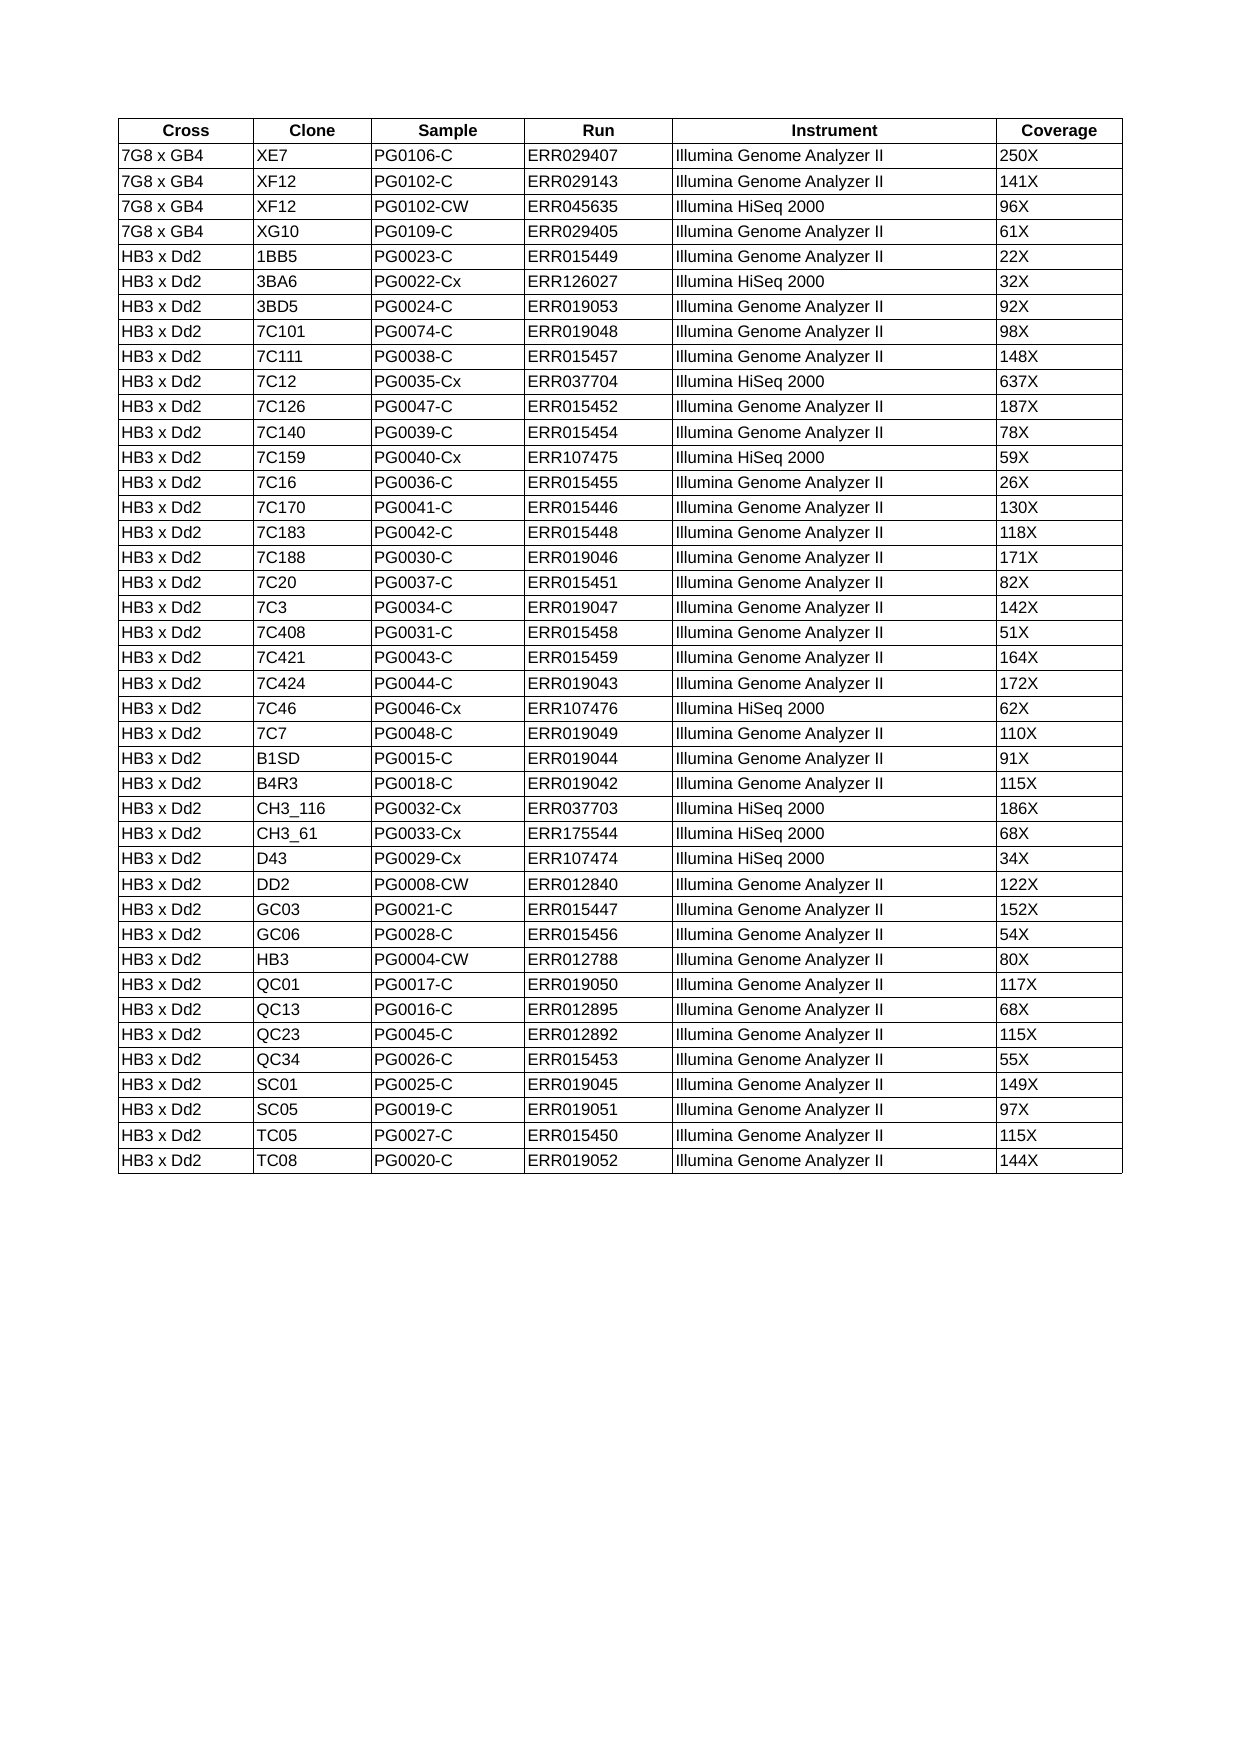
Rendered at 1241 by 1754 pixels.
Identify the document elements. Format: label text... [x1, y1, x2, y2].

table_cell QC13 [254, 998, 371, 1022]
table_cell 118X [997, 521, 1122, 545]
table_cell 26X [997, 471, 1122, 495]
table_cell ERR012892 [525, 1023, 672, 1047]
table_cell Illumina Genome Analyzer II [673, 722, 996, 746]
table_cell ERR015447 [525, 897, 672, 921]
table_cell HB3 x Dd2 [119, 496, 253, 520]
table_cell SC01 [254, 1073, 371, 1097]
table_cell ERR126027 [525, 270, 672, 294]
table_cell Illumina Genome Analyzer II [673, 345, 996, 369]
table_cell PG0018-C [372, 772, 524, 796]
table_cell PG0074-C [372, 320, 524, 344]
table_cell Illumina Genome Analyzer II [673, 772, 996, 796]
table_cell PG0106-C [372, 144, 524, 168]
table_cell ERR015459 [525, 646, 672, 670]
table_cell HB3 x Dd2 [119, 1149, 253, 1172]
table_cell ERR019051 [525, 1098, 672, 1122]
table_cell PG0034-C [372, 596, 524, 620]
table_cell HB3 x Dd2 [119, 596, 253, 620]
table_cell HB3 [254, 948, 371, 972]
table_cell 117X [997, 973, 1122, 997]
table_cell QC23 [254, 1023, 371, 1047]
table_cell HB3 x Dd2 [119, 245, 253, 269]
table_cell Illumina HiSeq 2000 [673, 446, 996, 469]
table_cell GC03 [254, 897, 371, 921]
table_cell 7C126 [254, 395, 371, 419]
table_cell 51X [997, 621, 1122, 645]
table_cell TC05 [254, 1123, 371, 1147]
table_cell ERR015456 [525, 922, 672, 947]
table_cell ERR175544 [525, 822, 672, 846]
table_cell 68X [997, 998, 1122, 1022]
table_cell PG0019-C [372, 1098, 524, 1122]
table_cell PG0032-Cx [372, 797, 524, 821]
table_cell ERR019048 [525, 320, 672, 344]
table_cell 164X [997, 646, 1122, 670]
table_cell HB3 x Dd2 [119, 446, 253, 469]
table_cell ERR015448 [525, 521, 672, 545]
table_cell HB3 x Dd2 [119, 822, 253, 846]
table_cell HB3 x Dd2 [119, 671, 253, 696]
table_cell Illumina Genome Analyzer II [673, 245, 996, 269]
table_cell 7G8 x GB4 [119, 144, 253, 168]
table_cell Illumina Genome Analyzer II [673, 220, 996, 244]
table_cell 7G8 x GB4 [119, 195, 253, 218]
table_cell GC06 [254, 922, 371, 947]
table_cell PG0102-C [372, 169, 524, 193]
table_cell 7C111 [254, 345, 371, 369]
table_cell Illumina Genome Analyzer II [673, 295, 996, 319]
table_cell HB3 x Dd2 [119, 370, 253, 394]
table_cell HB3 x Dd2 [119, 571, 253, 595]
table_cell 22X [997, 245, 1122, 269]
table_cell HB3 x Dd2 [119, 1048, 253, 1072]
table_cell 141X [997, 169, 1122, 193]
table_cell Illumina Genome Analyzer II [673, 144, 996, 168]
table_cell 98X [997, 320, 1122, 344]
table_cell PG0021-C [372, 897, 524, 921]
table_cell ERR107475 [525, 446, 672, 469]
table_cell ERR019050 [525, 973, 672, 997]
table_cell 62X [997, 697, 1122, 721]
table_header Coverage [997, 119, 1122, 143]
table_cell ERR107474 [525, 847, 672, 871]
table_cell Illumina Genome Analyzer II [673, 646, 996, 670]
table_cell CH3_61 [254, 822, 371, 846]
table_cell PG0026-C [372, 1048, 524, 1072]
table_cell PG0102-CW [372, 195, 524, 218]
table_cell PG0041-C [372, 496, 524, 520]
table_cell HB3 x Dd2 [119, 270, 253, 294]
table_cell PG0025-C [372, 1073, 524, 1097]
table_cell HB3 x Dd2 [119, 1098, 253, 1122]
table_cell PG0008-CW [372, 872, 524, 896]
table_cell Illumina HiSeq 2000 [673, 370, 996, 394]
table_cell 152X [997, 897, 1122, 921]
table_cell QC01 [254, 973, 371, 997]
table_cell 7C188 [254, 546, 371, 570]
table_cell 115X [997, 1123, 1122, 1147]
table_cell ERR037704 [525, 370, 672, 394]
table_cell PG0022-Cx [372, 270, 524, 294]
table_cell ERR015446 [525, 496, 672, 520]
table_header Run [525, 119, 672, 143]
table_cell 148X [997, 345, 1122, 369]
table_cell Illumina Genome Analyzer II [673, 1023, 996, 1047]
table_cell 250X [997, 144, 1122, 168]
table_cell Illumina Genome Analyzer II [673, 621, 996, 645]
table_cell 96X [997, 195, 1122, 218]
table_cell HB3 x Dd2 [119, 897, 253, 921]
table_cell 82X [997, 571, 1122, 595]
table_cell HB3 x Dd2 [119, 621, 253, 645]
table_cell 637X [997, 370, 1122, 394]
table_cell ERR029405 [525, 220, 672, 244]
table_cell 61X [997, 220, 1122, 244]
table_cell HB3 x Dd2 [119, 697, 253, 721]
table_cell PG0029-Cx [372, 847, 524, 871]
table_cell PG0039-C [372, 420, 524, 444]
table_cell ERR029143 [525, 169, 672, 193]
table_cell DD2 [254, 872, 371, 896]
table_cell Illumina Genome Analyzer II [673, 1048, 996, 1072]
table_cell Illumina HiSeq 2000 [673, 270, 996, 294]
table_cell PG0047-C [372, 395, 524, 419]
table_header Cross [119, 119, 253, 143]
table_cell ERR045635 [525, 195, 672, 218]
table_cell Illumina Genome Analyzer II [673, 471, 996, 495]
table_cell HB3 x Dd2 [119, 345, 253, 369]
table_cell Illumina HiSeq 2000 [673, 822, 996, 846]
table_cell 7C16 [254, 471, 371, 495]
table_cell HB3 x Dd2 [119, 1123, 253, 1147]
table_cell PG0004-CW [372, 948, 524, 972]
table_cell ERR019046 [525, 546, 672, 570]
table_cell Illumina HiSeq 2000 [673, 797, 996, 821]
table_cell Illumina Genome Analyzer II [673, 1149, 996, 1172]
table_cell QC34 [254, 1048, 371, 1072]
table_cell HB3 x Dd2 [119, 471, 253, 495]
table_cell PG0027-C [372, 1123, 524, 1147]
table_cell 171X [997, 546, 1122, 570]
table_cell 130X [997, 496, 1122, 520]
table_cell ERR029407 [525, 144, 672, 168]
table_cell PG0031-C [372, 621, 524, 645]
table_cell 7C101 [254, 320, 371, 344]
table_header Sample [372, 119, 524, 143]
table_cell Illumina Genome Analyzer II [673, 571, 996, 595]
table_cell PG0017-C [372, 973, 524, 997]
table_cell XF12 [254, 195, 371, 218]
table_cell XF12 [254, 169, 371, 193]
table_cell 7C7 [254, 722, 371, 746]
table_cell PG0048-C [372, 722, 524, 746]
table_cell HB3 x Dd2 [119, 521, 253, 545]
table_cell PG0109-C [372, 220, 524, 244]
table_cell HB3 x Dd2 [119, 973, 253, 997]
table_cell HB3 x Dd2 [119, 847, 253, 871]
table_cell 78X [997, 420, 1122, 444]
table_cell PG0016-C [372, 998, 524, 1022]
table_cell ERR015452 [525, 395, 672, 419]
table_cell 55X [997, 1048, 1122, 1072]
table_cell HB3 x Dd2 [119, 722, 253, 746]
table_cell HB3 x Dd2 [119, 922, 253, 947]
table_cell 32X [997, 270, 1122, 294]
table_header Clone [254, 119, 371, 143]
table_cell PG0046-Cx [372, 697, 524, 721]
table_cell 144X [997, 1149, 1122, 1172]
table_cell Illumina Genome Analyzer II [673, 420, 996, 444]
table_cell 142X [997, 596, 1122, 620]
table_cell ERR012895 [525, 998, 672, 1022]
table_header Instrument [673, 119, 996, 143]
table_cell Illumina Genome Analyzer II [673, 872, 996, 896]
table_cell Illumina Genome Analyzer II [673, 897, 996, 921]
table_cell PG0040-Cx [372, 446, 524, 469]
table_cell 7C159 [254, 446, 371, 469]
table_cell Illumina HiSeq 2000 [673, 847, 996, 871]
table_cell PG0028-C [372, 922, 524, 947]
table_cell ERR015449 [525, 245, 672, 269]
table_cell 7C183 [254, 521, 371, 545]
table_cell 7C3 [254, 596, 371, 620]
table_cell PG0036-C [372, 471, 524, 495]
table_cell ERR015455 [525, 471, 672, 495]
table_cell Illumina Genome Analyzer II [673, 922, 996, 947]
table_cell HB3 x Dd2 [119, 646, 253, 670]
table_cell 7G8 x GB4 [119, 169, 253, 193]
table_cell ERR019053 [525, 295, 672, 319]
table_cell PG0033-Cx [372, 822, 524, 846]
table_cell HB3 x Dd2 [119, 295, 253, 319]
table_cell SC05 [254, 1098, 371, 1122]
table_cell Illumina Genome Analyzer II [673, 973, 996, 997]
table_cell PG0037-C [372, 571, 524, 595]
table_cell 7C46 [254, 697, 371, 721]
table_cell HB3 x Dd2 [119, 747, 253, 771]
table_cell PG0042-C [372, 521, 524, 545]
table_cell Illumina Genome Analyzer II [673, 596, 996, 620]
table_cell 1BB5 [254, 245, 371, 269]
table_cell ERR015454 [525, 420, 672, 444]
table_cell HB3 x Dd2 [119, 772, 253, 796]
table_cell 187X [997, 395, 1122, 419]
table_cell Illumina Genome Analyzer II [673, 320, 996, 344]
table_cell Illumina Genome Analyzer II [673, 546, 996, 570]
table_cell HB3 x Dd2 [119, 420, 253, 444]
table_cell 115X [997, 772, 1122, 796]
table_cell 7C421 [254, 646, 371, 670]
table_cell 172X [997, 671, 1122, 696]
table_cell Illumina Genome Analyzer II [673, 1123, 996, 1147]
table_cell TC08 [254, 1149, 371, 1172]
table_cell 186X [997, 797, 1122, 821]
table_cell 7C20 [254, 571, 371, 595]
table_cell HB3 x Dd2 [119, 797, 253, 821]
table_cell PG0038-C [372, 345, 524, 369]
table_cell Illumina Genome Analyzer II [673, 169, 996, 193]
table_cell 7C170 [254, 496, 371, 520]
table_cell B4R3 [254, 772, 371, 796]
table_cell 3BA6 [254, 270, 371, 294]
table_cell 97X [997, 1098, 1122, 1122]
table_cell XE7 [254, 144, 371, 168]
table_cell ERR015458 [525, 621, 672, 645]
table_cell Illumina Genome Analyzer II [673, 521, 996, 545]
table_cell Illumina Genome Analyzer II [673, 1098, 996, 1122]
table_cell HB3 x Dd2 [119, 1073, 253, 1097]
table_cell HB3 x Dd2 [119, 998, 253, 1022]
table_cell PG0043-C [372, 646, 524, 670]
table_cell HB3 x Dd2 [119, 948, 253, 972]
table_cell B1SD [254, 747, 371, 771]
table_cell ERR015453 [525, 1048, 672, 1072]
table_cell ERR015457 [525, 345, 672, 369]
table_cell 7G8 x GB4 [119, 220, 253, 244]
table_cell HB3 x Dd2 [119, 1023, 253, 1047]
table_cell 3BD5 [254, 295, 371, 319]
table_cell 7C12 [254, 370, 371, 394]
table_cell Illumina Genome Analyzer II [673, 395, 996, 419]
table_cell Illumina HiSeq 2000 [673, 195, 996, 218]
table_cell ERR019052 [525, 1149, 672, 1172]
table_cell ERR037703 [525, 797, 672, 821]
table_cell 115X [997, 1023, 1122, 1047]
table_cell ERR019049 [525, 722, 672, 746]
table_cell 91X [997, 747, 1122, 771]
table_cell ERR012840 [525, 872, 672, 896]
table_cell PG0045-C [372, 1023, 524, 1047]
table_cell 122X [997, 872, 1122, 896]
table_cell HB3 x Dd2 [119, 395, 253, 419]
table_cell 7C408 [254, 621, 371, 645]
table_cell PG0023-C [372, 245, 524, 269]
table_cell PG0044-C [372, 671, 524, 696]
table_cell ERR015450 [525, 1123, 672, 1147]
table_cell 80X [997, 948, 1122, 972]
table_cell ERR019043 [525, 671, 672, 696]
table_cell ERR019044 [525, 747, 672, 771]
table_cell ERR019045 [525, 1073, 672, 1097]
table_cell 149X [997, 1073, 1122, 1097]
table_cell PG0020-C [372, 1149, 524, 1172]
table_cell 59X [997, 446, 1122, 469]
table_cell ERR012788 [525, 948, 672, 972]
table_cell HB3 x Dd2 [119, 546, 253, 570]
table_cell 110X [997, 722, 1122, 746]
table_cell XG10 [254, 220, 371, 244]
table_cell ERR019042 [525, 772, 672, 796]
table_cell 92X [997, 295, 1122, 319]
table_cell ERR015451 [525, 571, 672, 595]
table_cell PG0030-C [372, 546, 524, 570]
table_cell PG0035-Cx [372, 370, 524, 394]
table_cell HB3 x Dd2 [119, 320, 253, 344]
table_cell Illumina Genome Analyzer II [673, 1073, 996, 1097]
table_cell 34X [997, 847, 1122, 871]
table_cell PG0015-C [372, 747, 524, 771]
table_cell Illumina Genome Analyzer II [673, 747, 996, 771]
table_cell 7C424 [254, 671, 371, 696]
table_cell 68X [997, 822, 1122, 846]
table_cell Illumina HiSeq 2000 [673, 697, 996, 721]
table_cell Illumina Genome Analyzer II [673, 496, 996, 520]
table_cell CH3_116 [254, 797, 371, 821]
table_cell Illumina Genome Analyzer II [673, 948, 996, 972]
table_cell D43 [254, 847, 371, 871]
table_cell 54X [997, 922, 1122, 947]
table_cell 7C140 [254, 420, 371, 444]
table_cell Illumina Genome Analyzer II [673, 998, 996, 1022]
table_cell Illumina Genome Analyzer II [673, 671, 996, 696]
table_cell HB3 x Dd2 [119, 872, 253, 896]
table_cell ERR107476 [525, 697, 672, 721]
table_cell ERR019047 [525, 596, 672, 620]
table_cell PG0024-C [372, 295, 524, 319]
